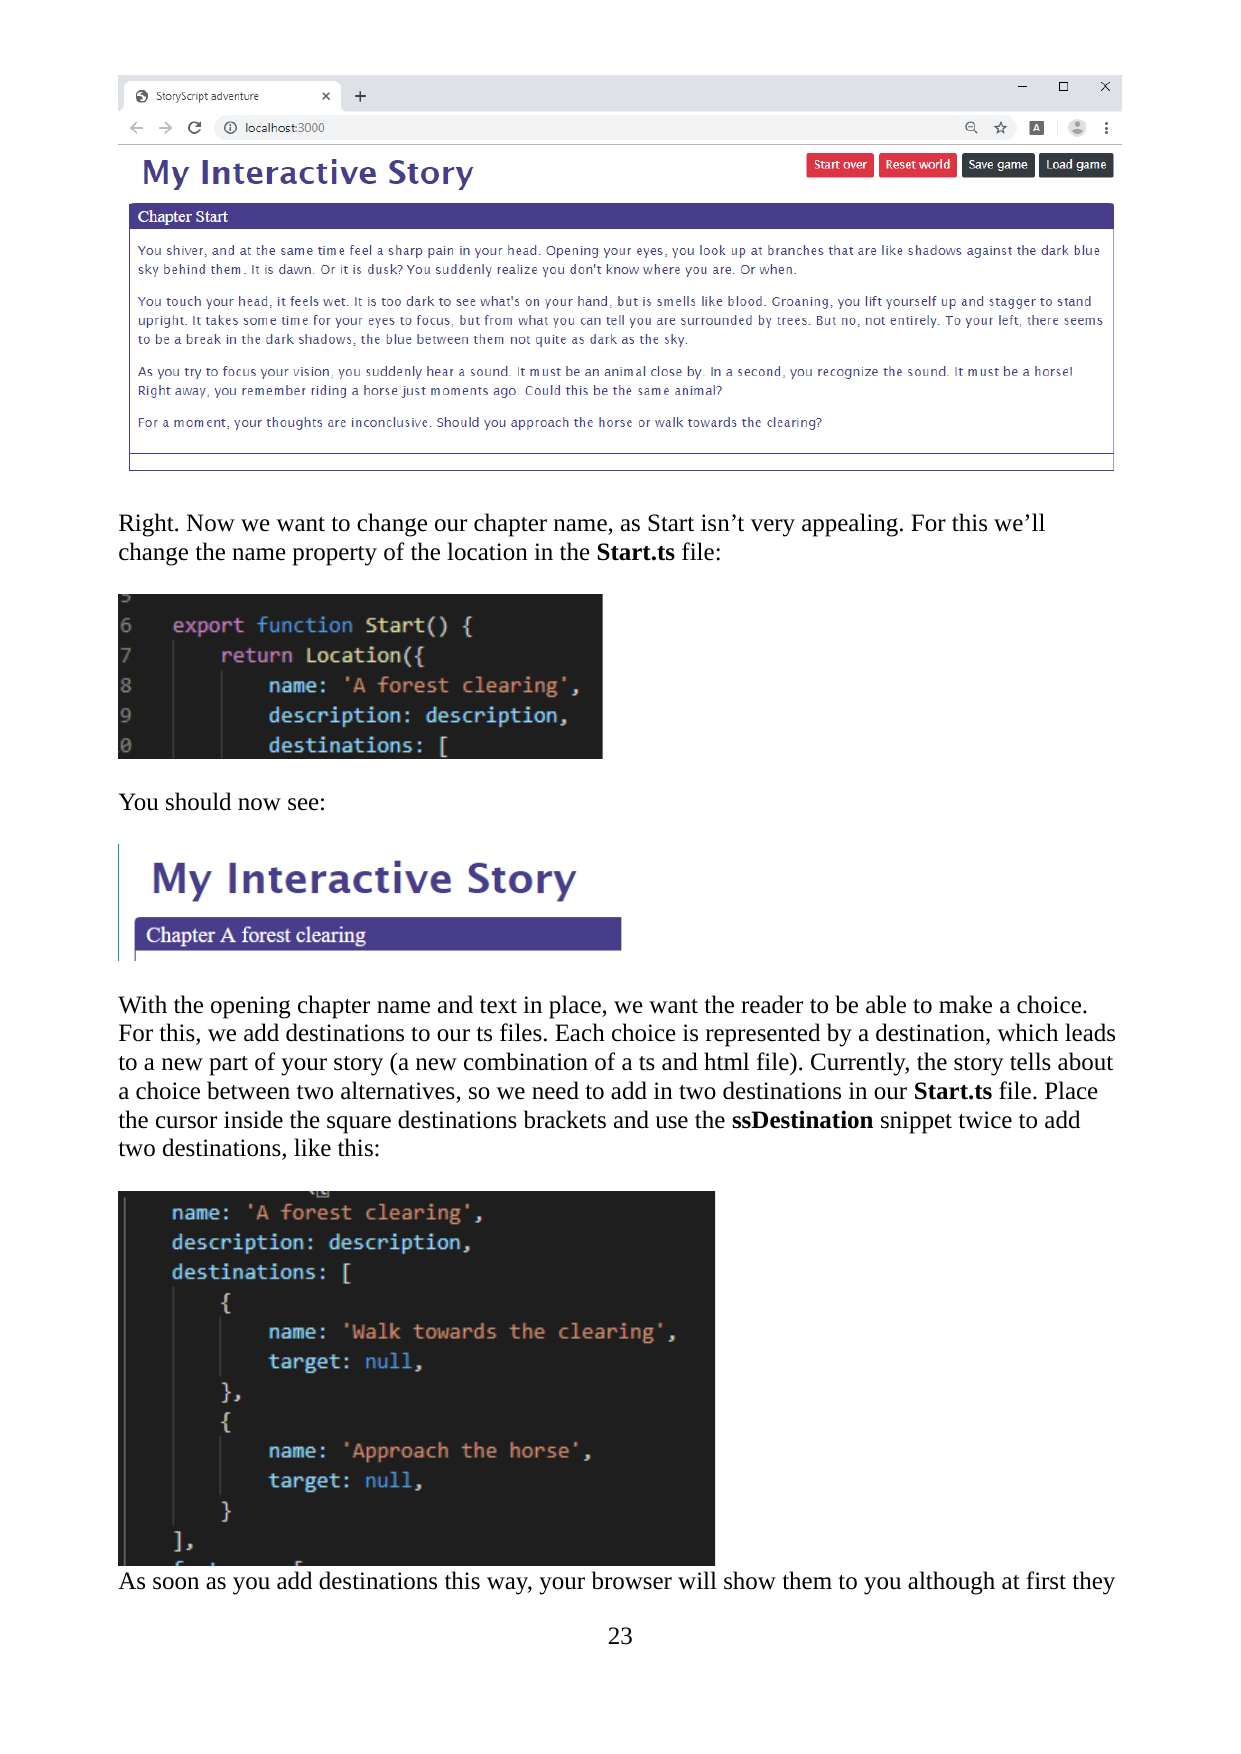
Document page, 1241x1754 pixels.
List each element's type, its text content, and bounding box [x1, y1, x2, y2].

text You should now see: [118, 787, 1122, 816]
text With the opening chapter name and text in place, we want the reader to be able to make a choice. For this, we add destinations to our ts files. Each choice is represented by a destination, which leads to a new part of your story (a new combination of a ts and html file). Currently, the story tells about a choice between two alternatives, so we need to add in two destinations in our Start.ts file. Place the cursor inside the square destinations brackets and use the ssDestination snippet twice to add two destinations, like this: [118, 990, 1122, 1162]
text As soon as you add destinations this way, your browser will show them to you although at first they [118, 1566, 1122, 1595]
text Right. Now we want to change our chapter name, as Start isn’t very appealing. For this we’ll change the name property of the location in the Start.ts file: [118, 508, 1122, 565]
